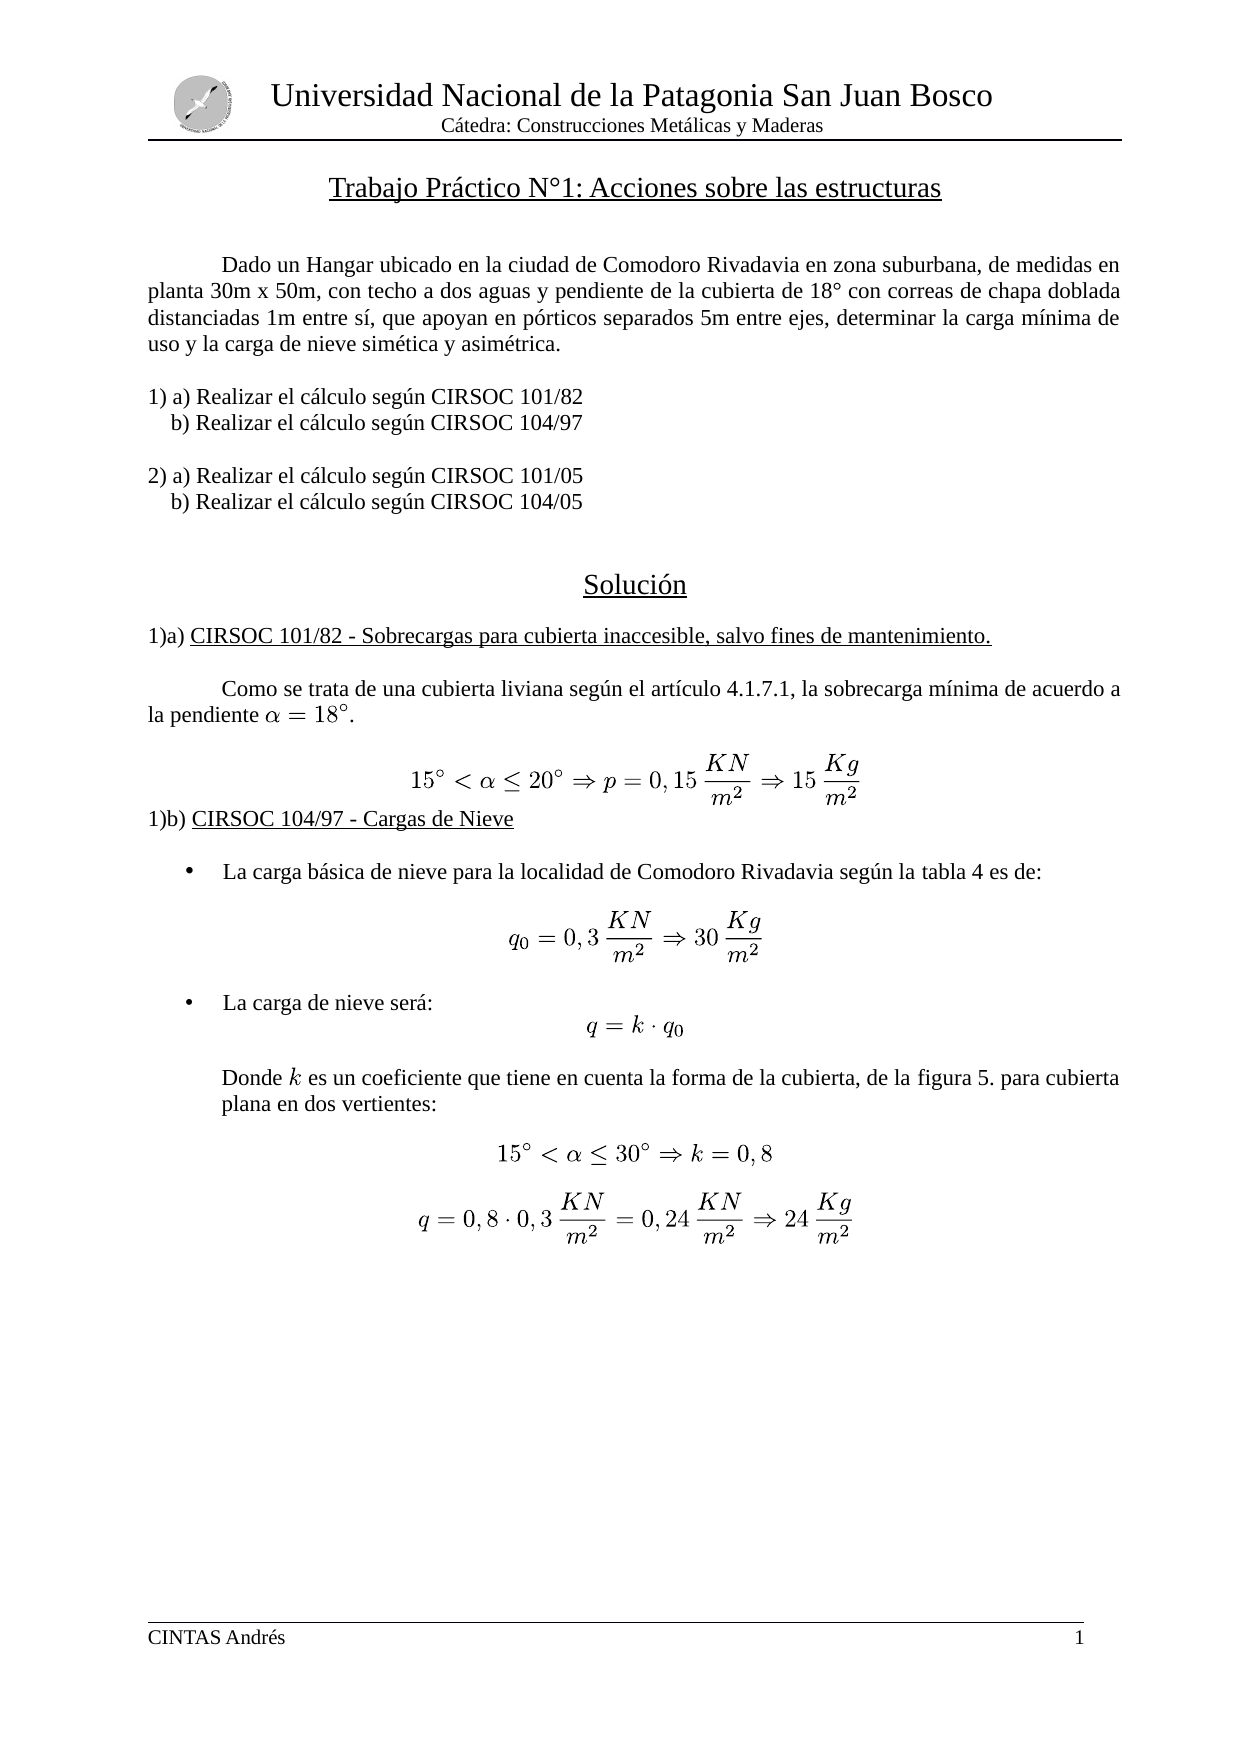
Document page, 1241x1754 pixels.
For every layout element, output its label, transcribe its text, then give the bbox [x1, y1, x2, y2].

list La carga básica de nieve para la localidad de Comodoro Rivadavia según la tabla 4 es de: [185, 858, 1122, 885]
list La carga de nieve será: [185, 989, 1122, 1015]
text Trabajo Práctico N°1: Acciones sobre las estructuras [148, 170, 1122, 203]
picture [173, 75, 233, 134]
text b) Realizar el cálculo según CIRSOC 104/05 [148, 488, 1122, 515]
text Donde es un coeficiente que tiene en cuenta la forma de la cubierta, de la figura 5. para cubierta plana en dos vertientes: [148, 1064, 1122, 1117]
text 1)b) CIRSOC 104/97 - Cargas de Nieve [148, 805, 1122, 832]
text 1)a) CIRSOC 101/82 - Sobrecargas para cubierta inaccesible, salvo fines de mantenimiento. [148, 622, 1122, 648]
text 1) a) Realizar el cálculo según CIRSOC 101/82 [148, 383, 1122, 409]
text 2) a) Realizar el cálculo según CIRSOC 101/05 [148, 462, 1122, 488]
text Como se trata de una cubierta liviana según el artículo 4.1.7.1, la sobrecarga mínima de acuerdo a la pendiente . [148, 675, 1122, 728]
text Solución [148, 567, 1122, 601]
text Dado un Hangar ubicado en la ciudad de Comodoro Rivadavia en zona suburbana, de medidas en planta 30m x 50m, con techo a dos aguas y pendiente de la cubierta de 18° con correas de chapa doblada distanciadas 1m entre sí, que apoyan en pórticos separados 5m entre ejes, determinar la carga mínima de uso y la carga de nieve simética y asimétrica. [148, 251, 1122, 357]
text b) Realizar el cálculo según CIRSOC 104/97 [148, 409, 1122, 436]
